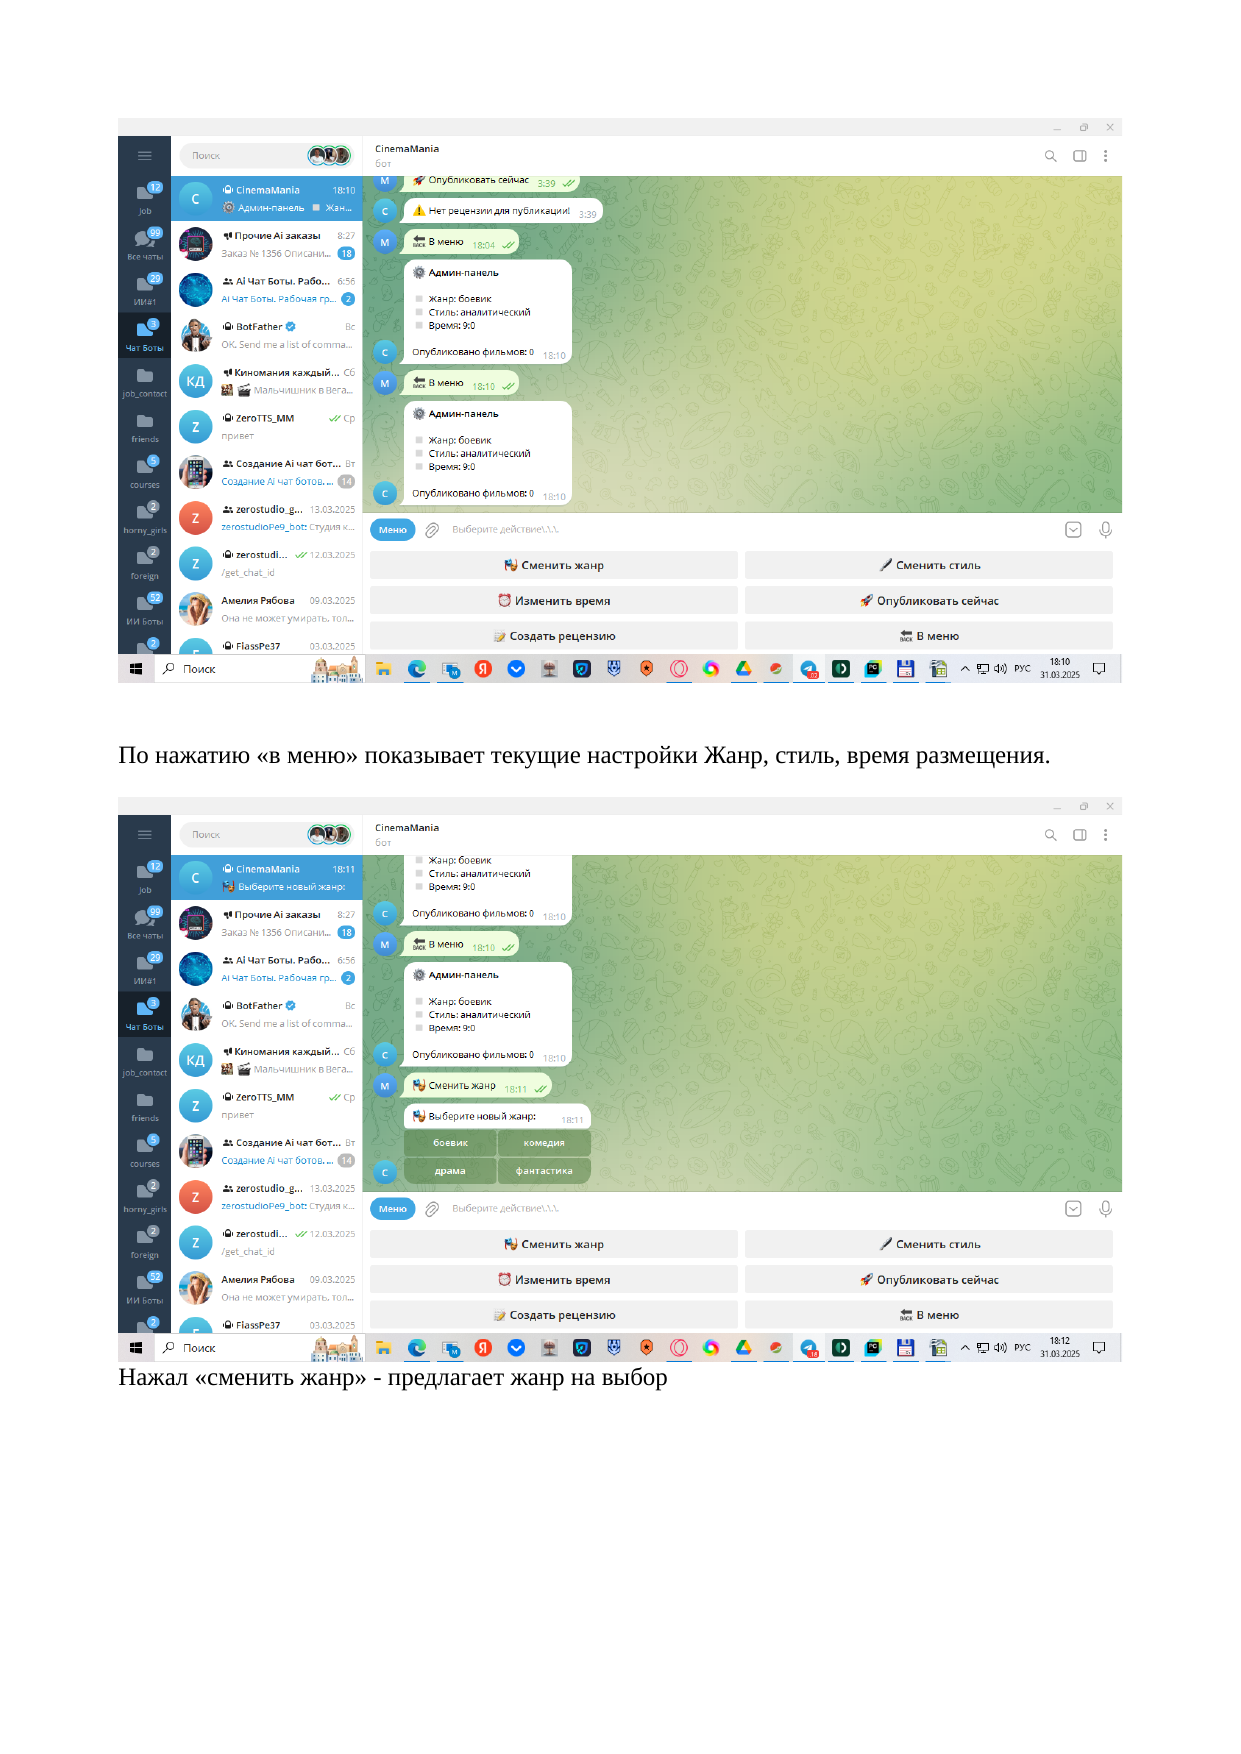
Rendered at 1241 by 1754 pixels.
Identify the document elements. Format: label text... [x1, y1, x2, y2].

text Нажал «сменить жанр» - предлагает жанр на выбор [118, 1362, 1122, 1391]
text По нажатию «в меню» показывает текущие настройки Жанр, стиль, время размещения. [118, 740, 1122, 769]
picture [118, 118, 1123, 683]
picture [118, 797, 1123, 1362]
